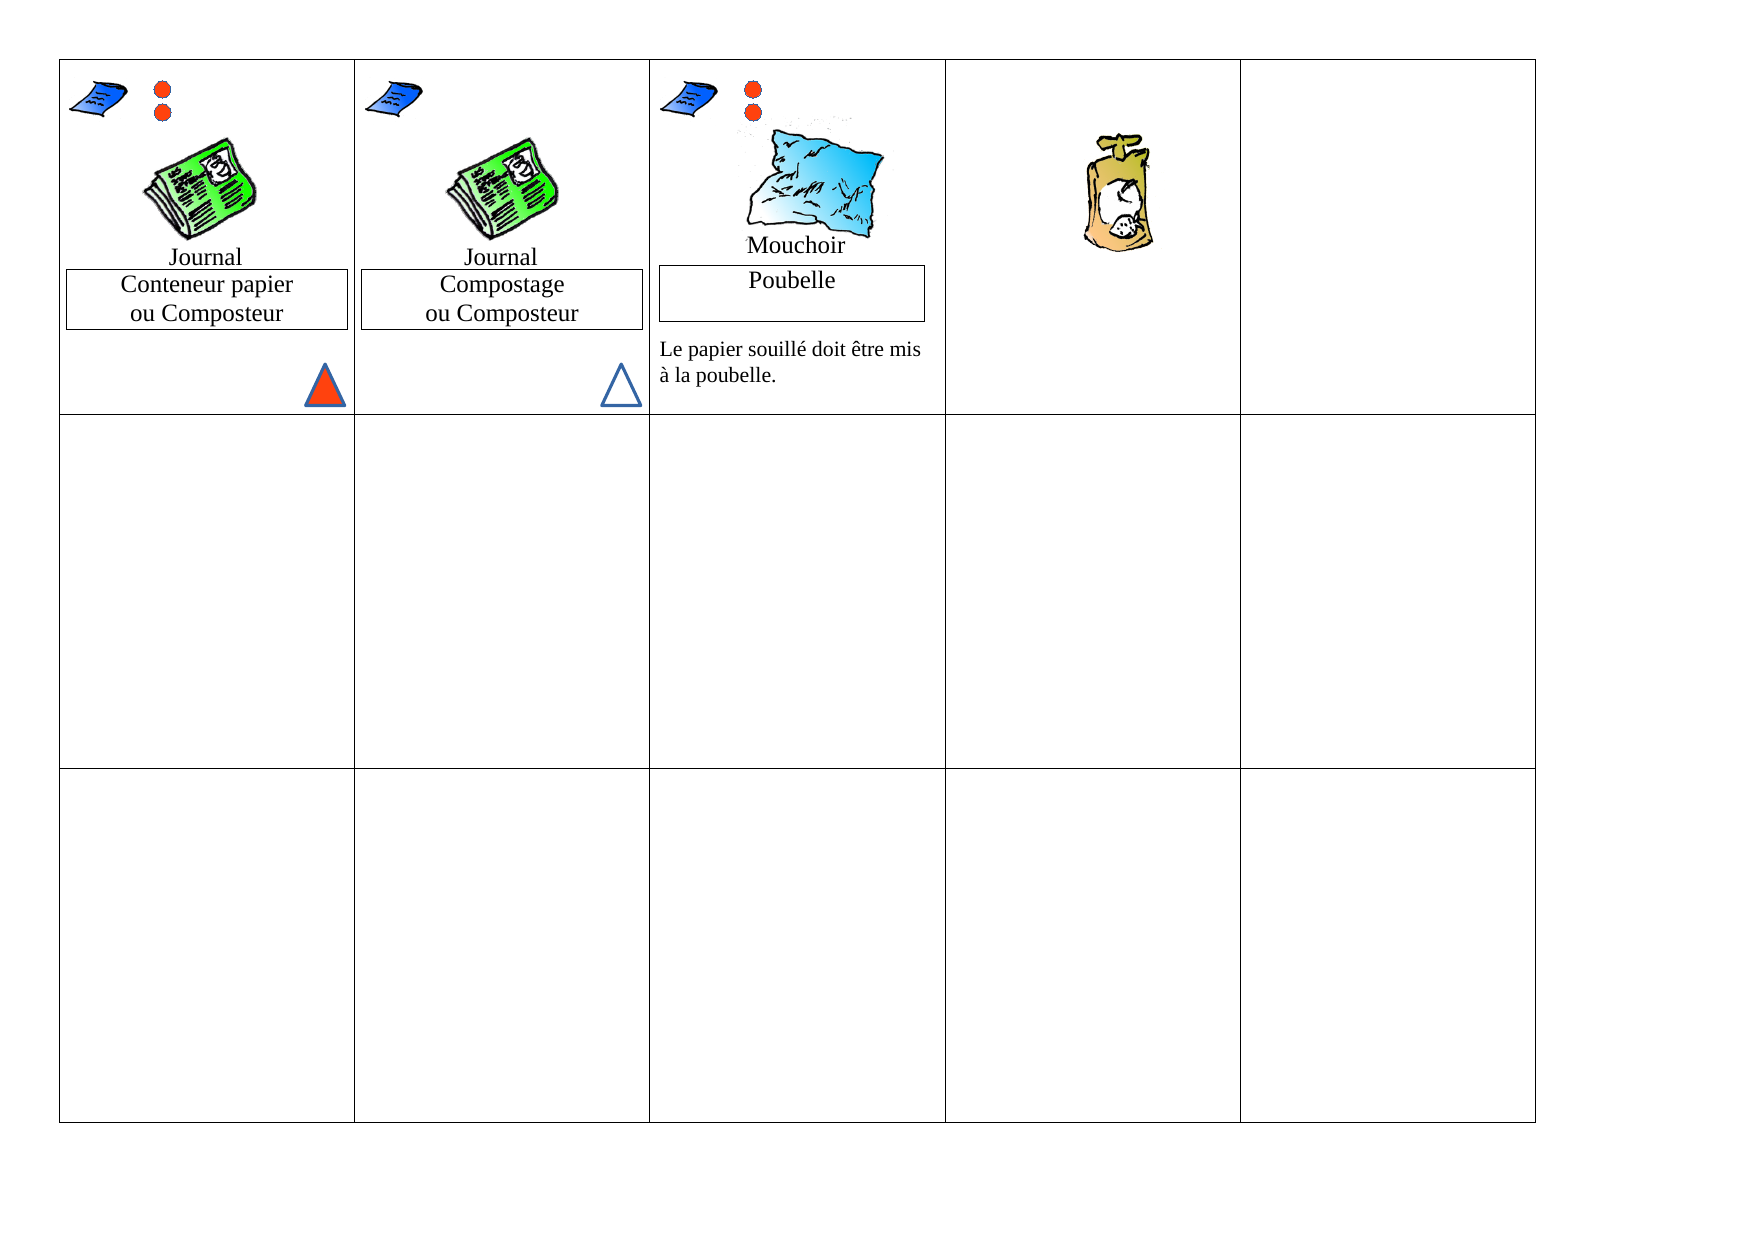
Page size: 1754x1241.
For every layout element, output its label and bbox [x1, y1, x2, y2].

table_cell [1536, 414, 1695, 768]
table_cell [60, 769, 354, 1122]
table_cell [1241, 60, 1535, 413]
table_cell [946, 415, 1240, 768]
table_cell [650, 769, 945, 1122]
table_cell [650, 415, 945, 768]
picture [737, 101, 899, 258]
table_cell [60, 415, 354, 768]
table_cell [1536, 59, 1695, 413]
picture [129, 107, 275, 268]
picture [1064, 132, 1167, 254]
table_cell [60, 60, 354, 413]
table_cell [355, 415, 649, 768]
table_cell [650, 60, 945, 413]
table_cell [1536, 768, 1695, 1122]
picture [364, 70, 424, 130]
table_cell [946, 769, 1240, 1122]
table_cell [355, 769, 649, 1122]
picture [659, 70, 719, 130]
table_cell [946, 60, 1240, 413]
table_cell [1241, 415, 1535, 768]
table_cell [355, 60, 649, 413]
picture [432, 107, 578, 268]
picture [68, 70, 128, 130]
table_cell [1241, 769, 1535, 1122]
